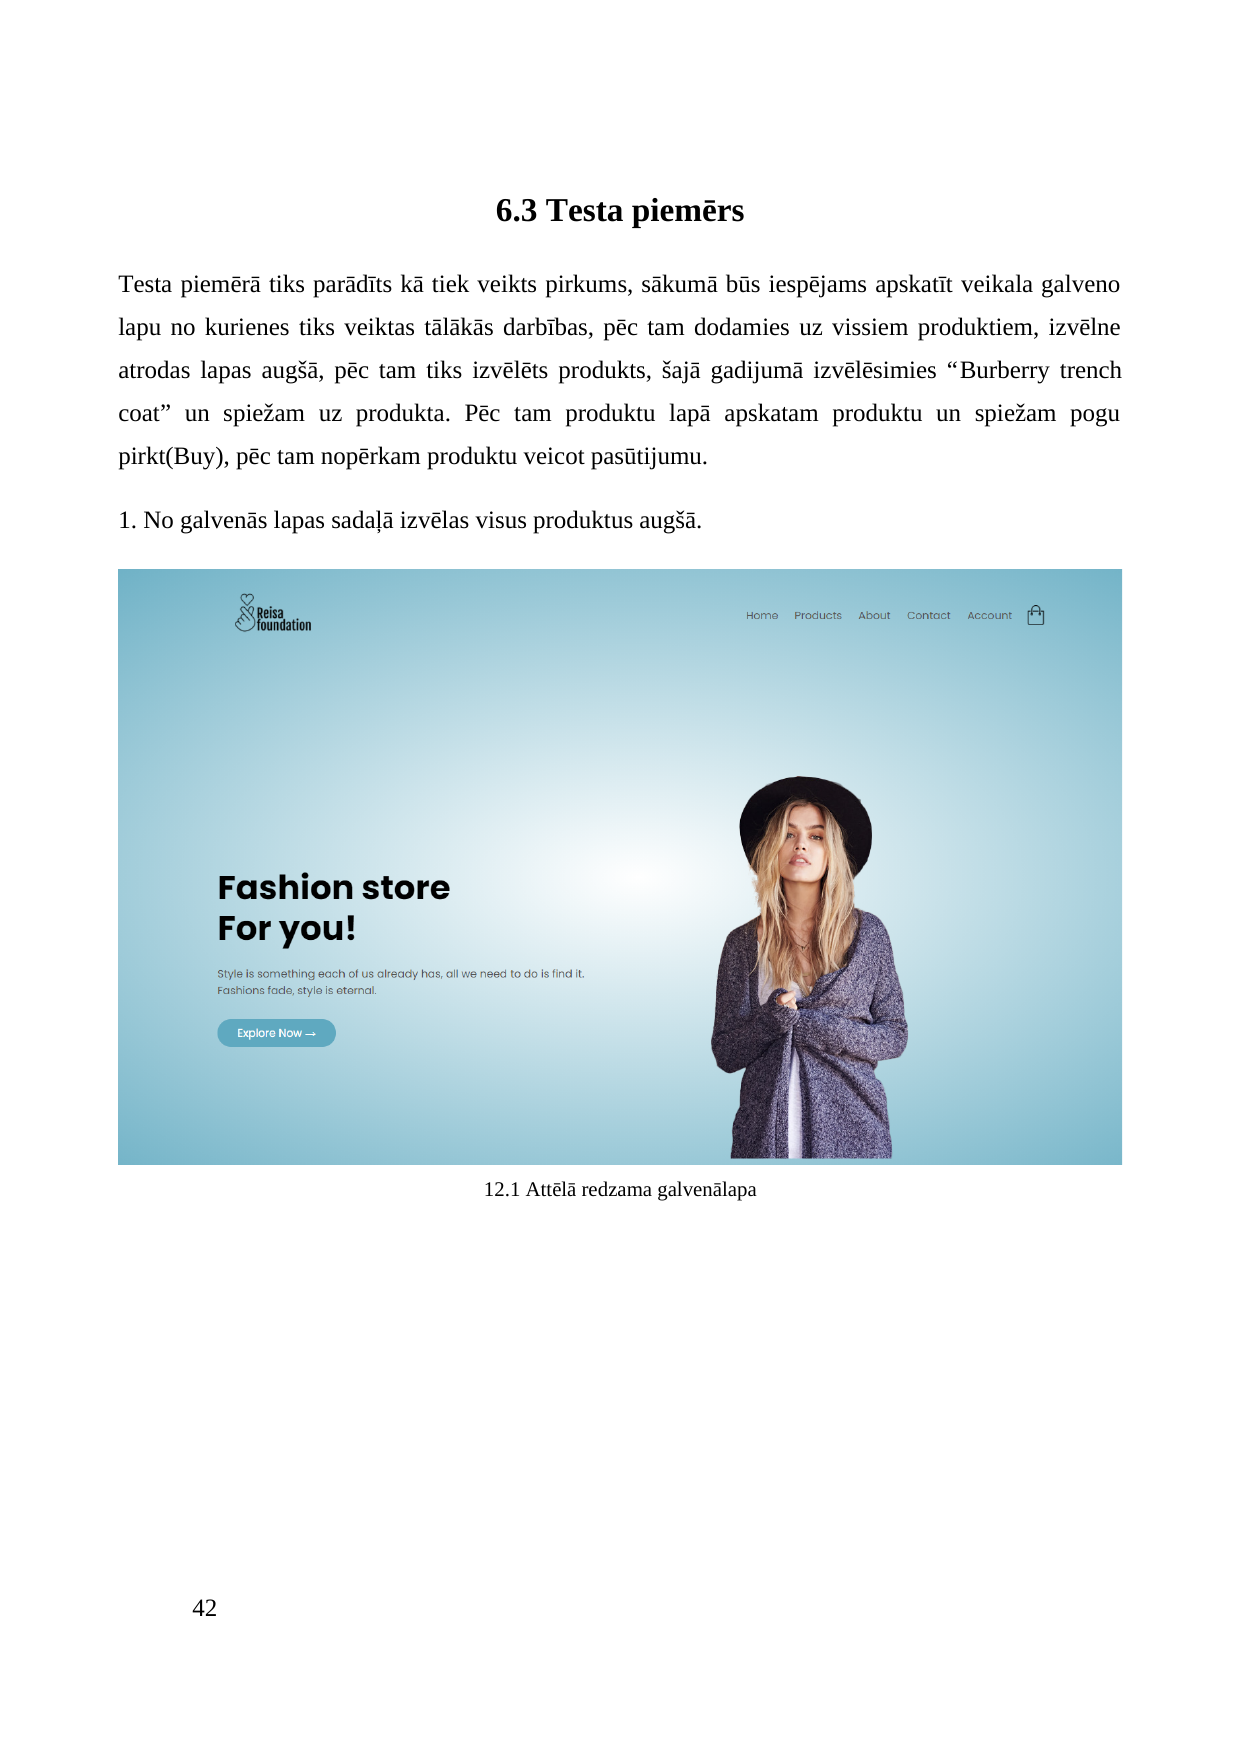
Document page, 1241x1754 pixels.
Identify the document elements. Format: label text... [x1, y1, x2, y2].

text 1. No galvenās lapas sadaļā izvēlas visus produktus augšā. [118, 505, 1122, 534]
picture [118, 569, 1123, 1165]
text Testa piemērā tiks parādīts kā tiek veikts pirkums, sākumā būs iespējams apskatīt veikala galveno lapu no kurienes tiks veiktas tālākās darbības, pēc tam dodamies uz vissiem produktiem, izvēlne atrodas lapas augšā, pēc tam tiks izvēlēts produkts, šajā gadijumā izvēlēsimies “Burberry trench coat” un spiežam uz produkta. Pēc tam produktu lapā apskatam produktu un spiežam pogu pirkt(Buy), pēc tam nopērkam produktu veicot pasūtijumu. [118, 269, 1122, 470]
text 12.1 Attēlā redzama galvenālapa [118, 1165, 1122, 1201]
text 6.3 Testa piemērs [118, 191, 1122, 229]
